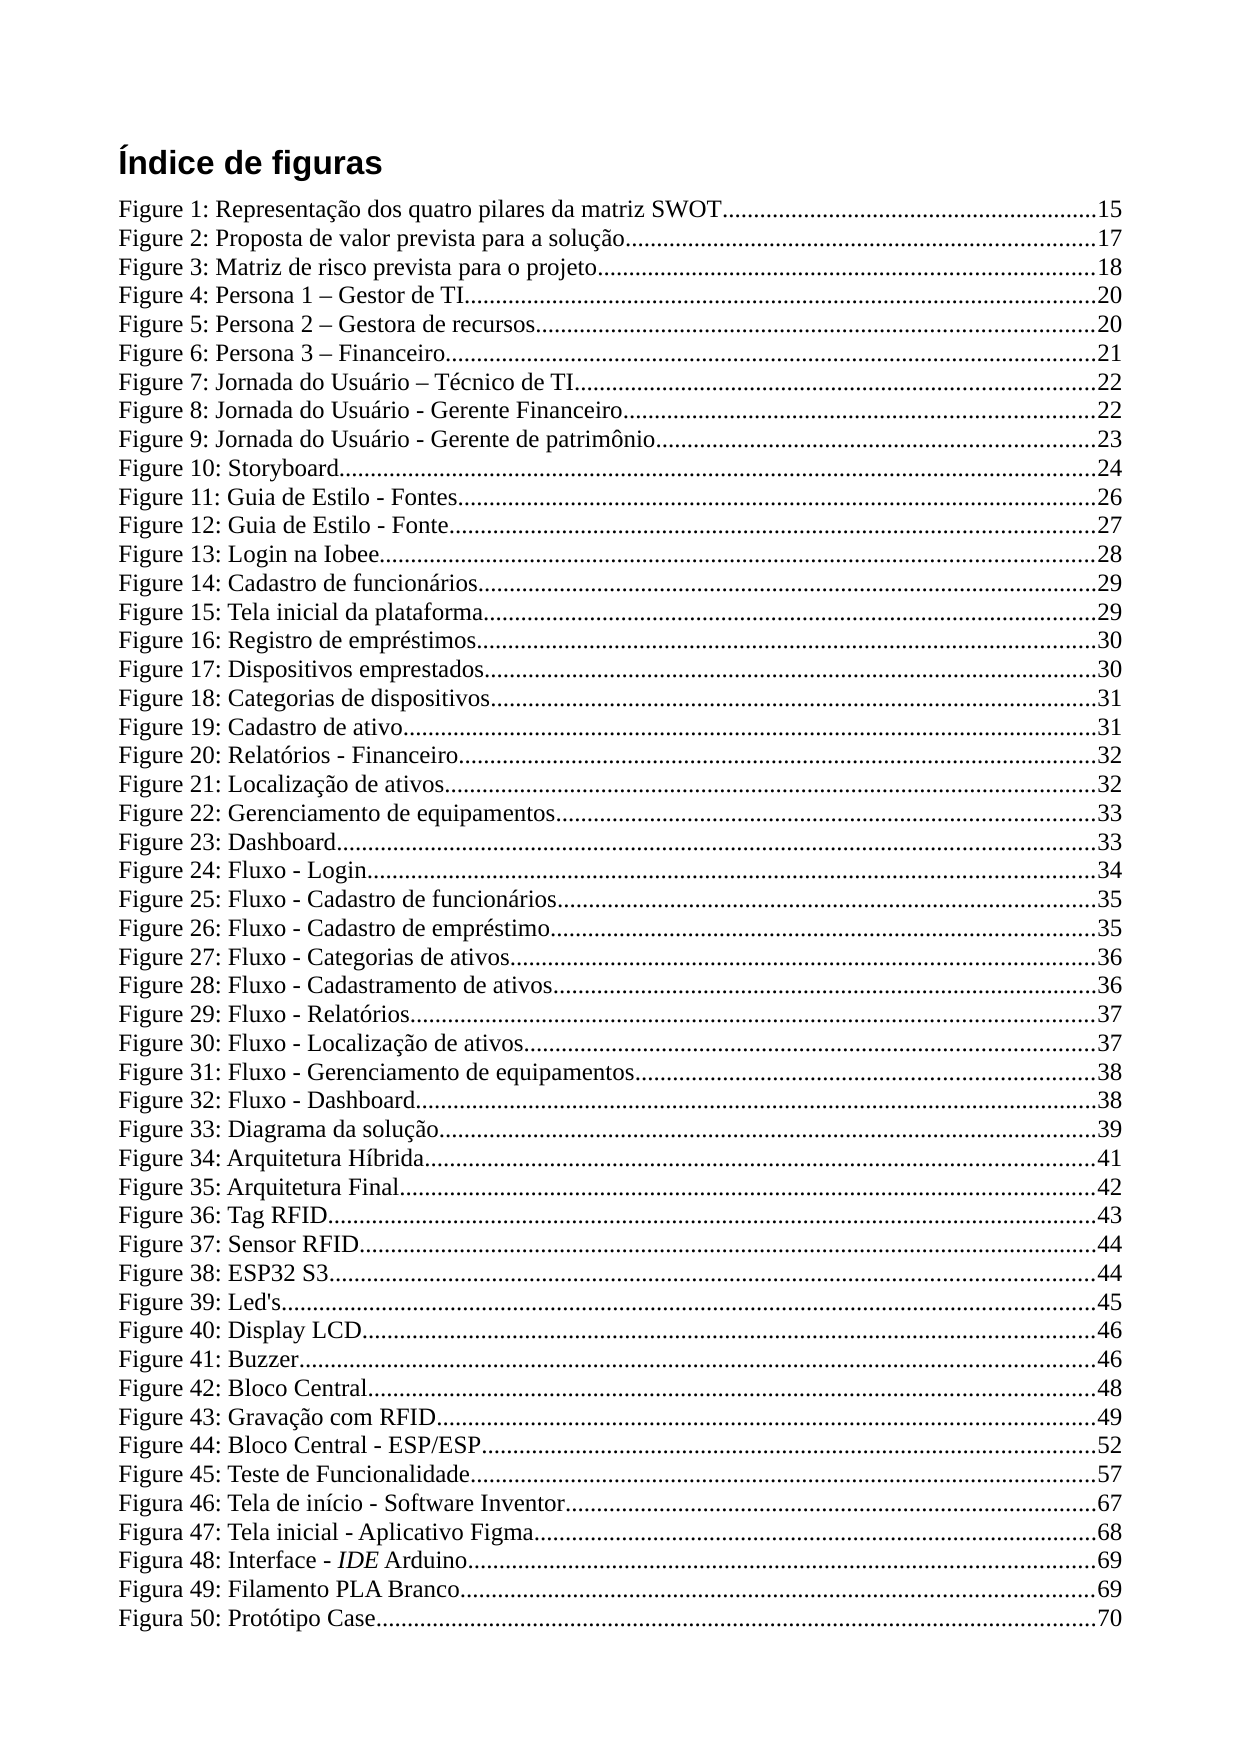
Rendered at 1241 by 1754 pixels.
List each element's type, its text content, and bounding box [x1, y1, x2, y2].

text Figure 27: Fluxo - Categorias de ativos 36 [118, 942, 1122, 970]
text Figura 48: Interface - IDE Arduino 69 [118, 1545, 1122, 1574]
text Figure 20: Relatórios - Financeiro 32 [118, 740, 1122, 769]
text Figure 2: Proposta de valor prevista para a solução 17 [118, 223, 1122, 252]
text Figure 32: Fluxo - Dashboard 38 [118, 1085, 1122, 1114]
text Figure 31: Fluxo - Gerenciamento de equipamentos 38 [118, 1057, 1122, 1085]
text Figure 19: Cadastro de ativo 31 [118, 712, 1122, 740]
text Figure 14: Cadastro de funcionários 29 [118, 568, 1122, 597]
text Figura 49: Filamento PLA Branco 69 [118, 1574, 1122, 1603]
text Figure 34: Arquitetura Híbrida 41 [118, 1143, 1122, 1172]
text Figura 47: Tela inicial - Aplicativo Figma 68 [118, 1517, 1122, 1545]
text Figure 10: Storyboard 24 [118, 453, 1122, 482]
text Figure 37: Sensor RFID 44 [118, 1229, 1122, 1258]
text Figure 22: Gerenciamento de equipamentos 33 [118, 798, 1122, 827]
text Figure 39: Led's 45 [118, 1287, 1122, 1315]
text Figure 35: Arquitetura Final 42 [118, 1172, 1122, 1200]
text Figure 25: Fluxo - Cadastro de funcionários 35 [118, 884, 1122, 913]
text Figure 17: Dispositivos emprestados 30 [118, 654, 1122, 683]
text Figure 44: Bloco Central - ESP/ESP 52 [118, 1430, 1122, 1459]
text Figure 12: Guia de Estilo - Fonte 27 [118, 510, 1122, 539]
text Figure 7: Jornada do Usuário – Técnico de TI 22 [118, 367, 1122, 395]
text Figure 41: Buzzer 46 [118, 1344, 1122, 1373]
text Figure 6: Persona 3 – Financeiro 21 [118, 338, 1122, 367]
text Figure 5: Persona 2 – Gestora de recursos 20 [118, 309, 1122, 338]
text Figure 43: Gravação com RFID 49 [118, 1402, 1122, 1430]
text Figure 3: Matriz de risco prevista para o projeto 18 [118, 252, 1122, 280]
text Figure 24: Fluxo - Login 34 [118, 855, 1122, 884]
text Figure 40: Display LCD 46 [118, 1315, 1122, 1344]
text Figure 13: Login na Iobee 28 [118, 539, 1122, 568]
text Figure 30: Fluxo - Localização de ativos 37 [118, 1028, 1122, 1057]
subtitle Índice de figuras [118, 143, 1122, 182]
text Figura 46: Tela de início - Software Inventor 67 [118, 1488, 1122, 1517]
text Figure 8: Jornada do Usuário - Gerente Financeiro 22 [118, 395, 1122, 424]
text Figure 42: Bloco Central 48 [118, 1373, 1122, 1402]
text Figure 33: Diagrama da solução 39 [118, 1114, 1122, 1143]
text Figure 26: Fluxo - Cadastro de empréstimo 35 [118, 913, 1122, 942]
text Figure 21: Localização de ativos 32 [118, 769, 1122, 798]
text Figure 38: ESP32 S3 44 [118, 1258, 1122, 1287]
text Figure 29: Fluxo - Relatórios 37 [118, 999, 1122, 1028]
text Figure 4: Persona 1 – Gestor de TI 20 [118, 280, 1122, 309]
text Figure 16: Registro de empréstimos 30 [118, 625, 1122, 654]
text Figure 15: Tela inicial da plataforma 29 [118, 597, 1122, 625]
text Figure 45: Teste de Funcionalidade 57 [118, 1459, 1122, 1488]
text Figure 1: Representação dos quatro pilares da matriz SWOT 15 [118, 194, 1122, 223]
text Figure 36: Tag RFID 43 [118, 1200, 1122, 1229]
text Figure 23: Dashboard 33 [118, 827, 1122, 855]
text Figura 50: Protótipo Case 70 [118, 1603, 1122, 1632]
text Figure 11: Guia de Estilo - Fontes 26 [118, 482, 1122, 510]
text Figure 9: Jornada do Usuário - Gerente de patrimônio 23 [118, 424, 1122, 453]
text Figure 28: Fluxo - Cadastramento de ativos 36 [118, 970, 1122, 999]
text Figure 18: Categorias de dispositivos 31 [118, 683, 1122, 712]
